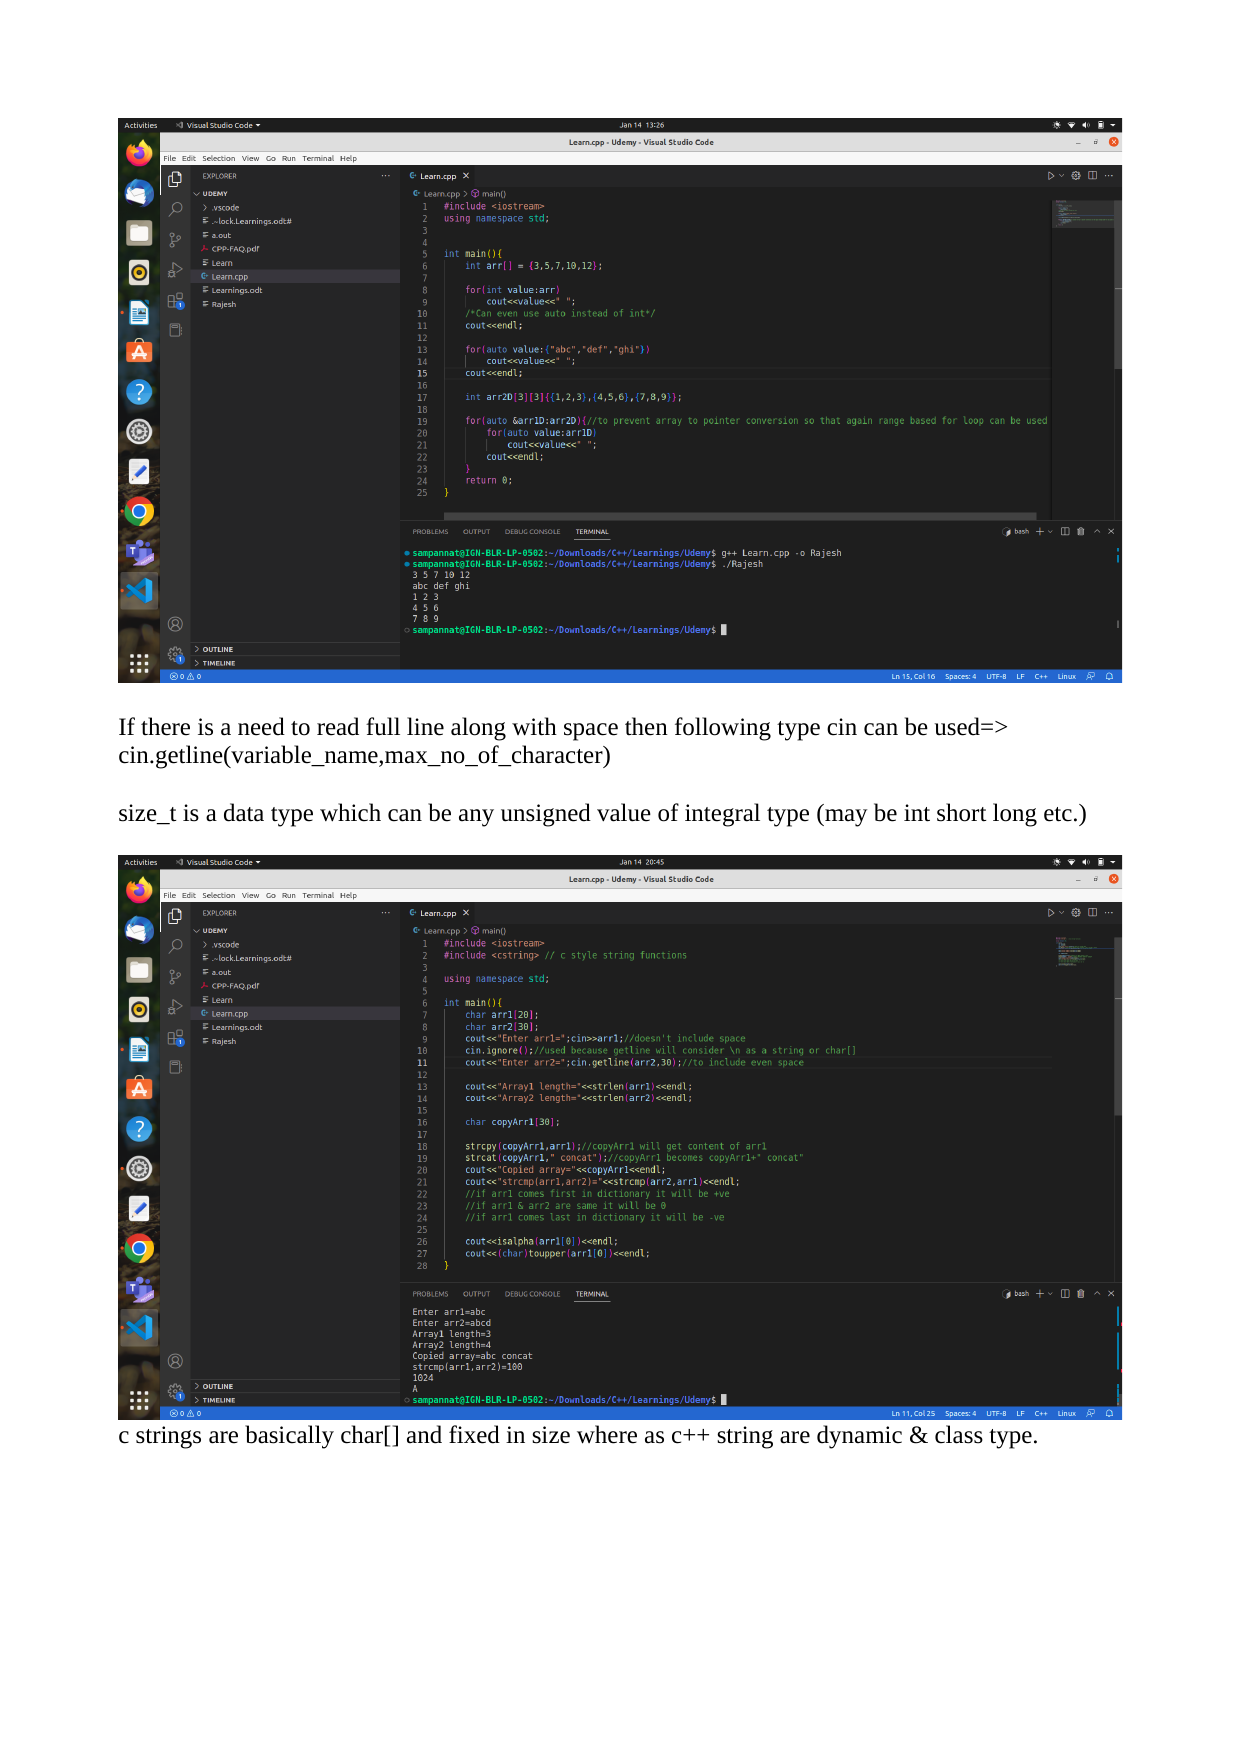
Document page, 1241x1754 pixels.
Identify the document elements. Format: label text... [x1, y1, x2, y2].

picture [118, 855, 1123, 1420]
text size_t is a data type which can be any unsigned value of integral type (may be int short long etc.) [118, 798, 1122, 827]
text cin.getline(variable_name,max_no_of_character) [118, 740, 1122, 769]
text c strings are basically char[] and fixed in size where as c++ string are dynamic & class type. [118, 1420, 1122, 1449]
text If there is a need to read full line along with space then following type cin can be used=> [118, 712, 1122, 740]
picture [118, 118, 1123, 683]
